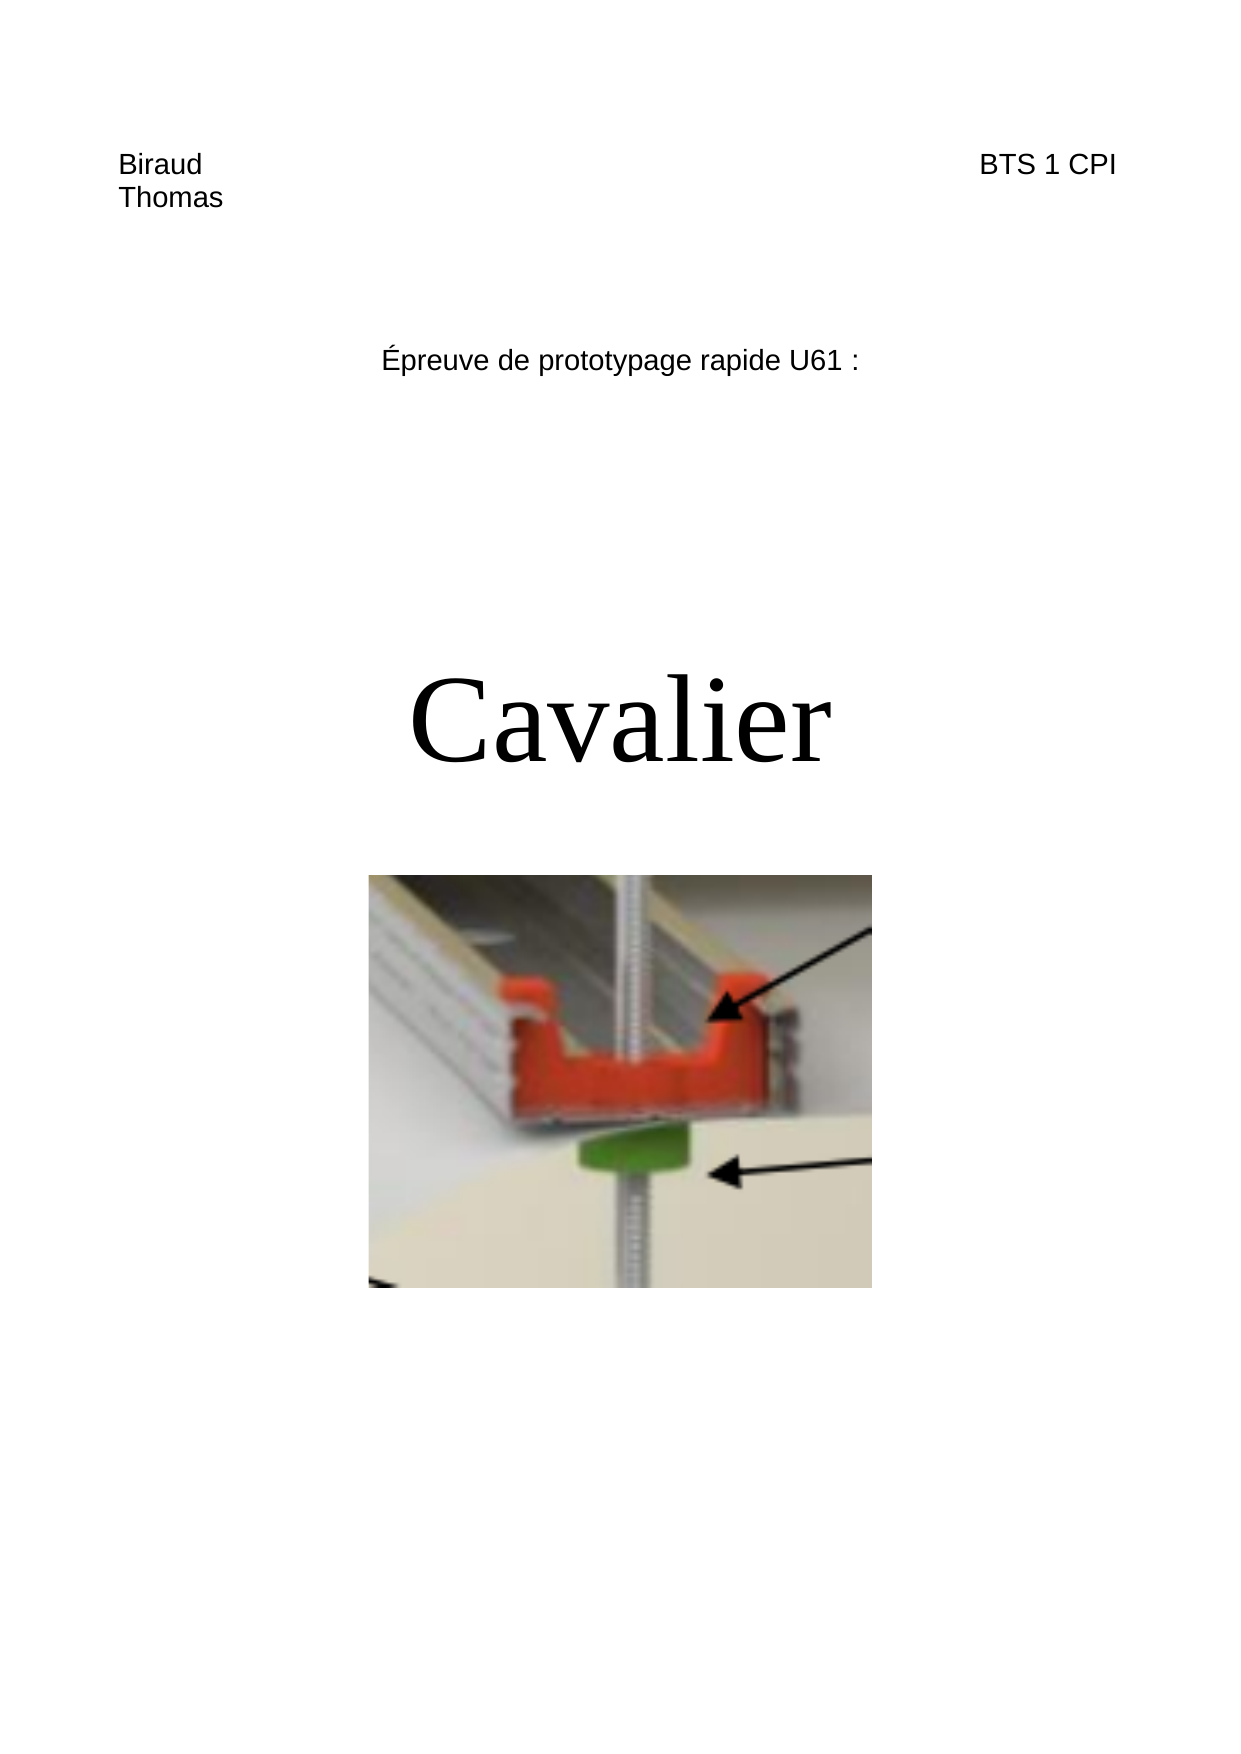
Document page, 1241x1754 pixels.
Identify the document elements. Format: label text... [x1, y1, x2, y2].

text Thomas [118, 180, 1122, 214]
picture [368, 875, 872, 1288]
text Biraud BTS 1 CPI [118, 147, 1122, 180]
text Épreuve de prototypage rapide U61 : [118, 343, 1122, 377]
text Cavalier [118, 645, 1122, 789]
